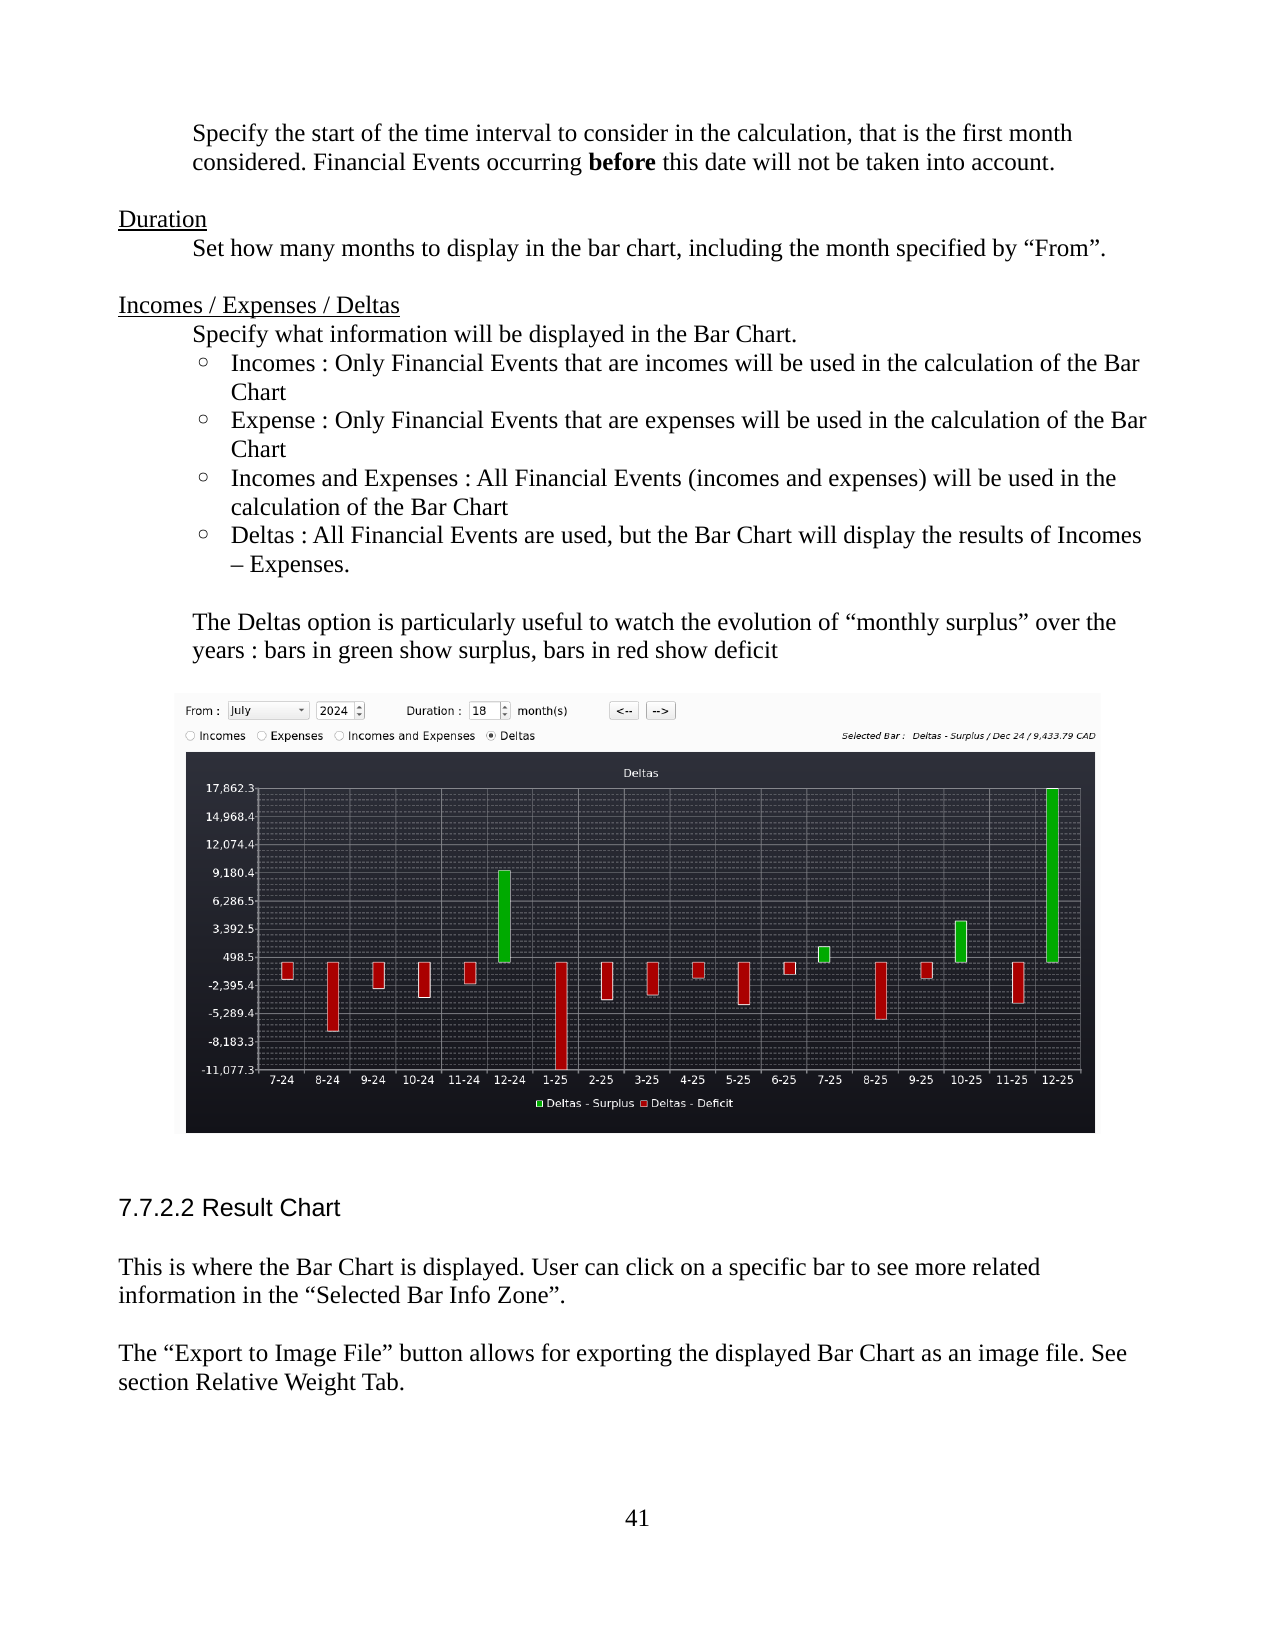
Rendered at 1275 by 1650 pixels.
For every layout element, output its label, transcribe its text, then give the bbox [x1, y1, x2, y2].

text Specify the start of the time interval to consider in the calculation, that is the first month considered. Financial Events occurring before this date will not be taken into account. [192, 118, 1157, 176]
text Incomes / Expenses / Deltas [118, 291, 1157, 319]
list Expense : Only Financial Events that are expenses will be used in the calculation of the Bar Chart [193, 406, 1157, 463]
list Incomes and Expenses : All Financial Events (incomes and expenses) will be used in the calculation of the Bar Chart [193, 463, 1157, 521]
text Specify what information will be displayed in the Bar Chart. [192, 319, 1157, 348]
text The Deltas option is particularly useful to watch the evolution of “monthly surplus” over the years : bars in green show surplus, bars in red show deficit [192, 607, 1157, 664]
text Duration [118, 204, 1157, 233]
list Deltas : All Financial Events are used, but the Bar Chart will display the results of Incomes – Expenses. [193, 521, 1157, 578]
list Incomes : Only Financial Events that are incomes will be used in the calculation of the Bar Chart [193, 348, 1157, 406]
text Set how many months to display in the bar chart, including the month specified by “From”. [192, 233, 1157, 262]
subtitle Result Chart [118, 1193, 1157, 1222]
text The “Export to Image File” button allows for exporting the displayed Bar Chart as an image file. See section Relative Weight Tab. [118, 1338, 1157, 1395]
picture [174, 693, 1101, 1134]
text This is where the Bar Chart is displayed. User can click on a specific bar to see more related information in the “Selected Bar Info Zone”. [118, 1252, 1157, 1309]
